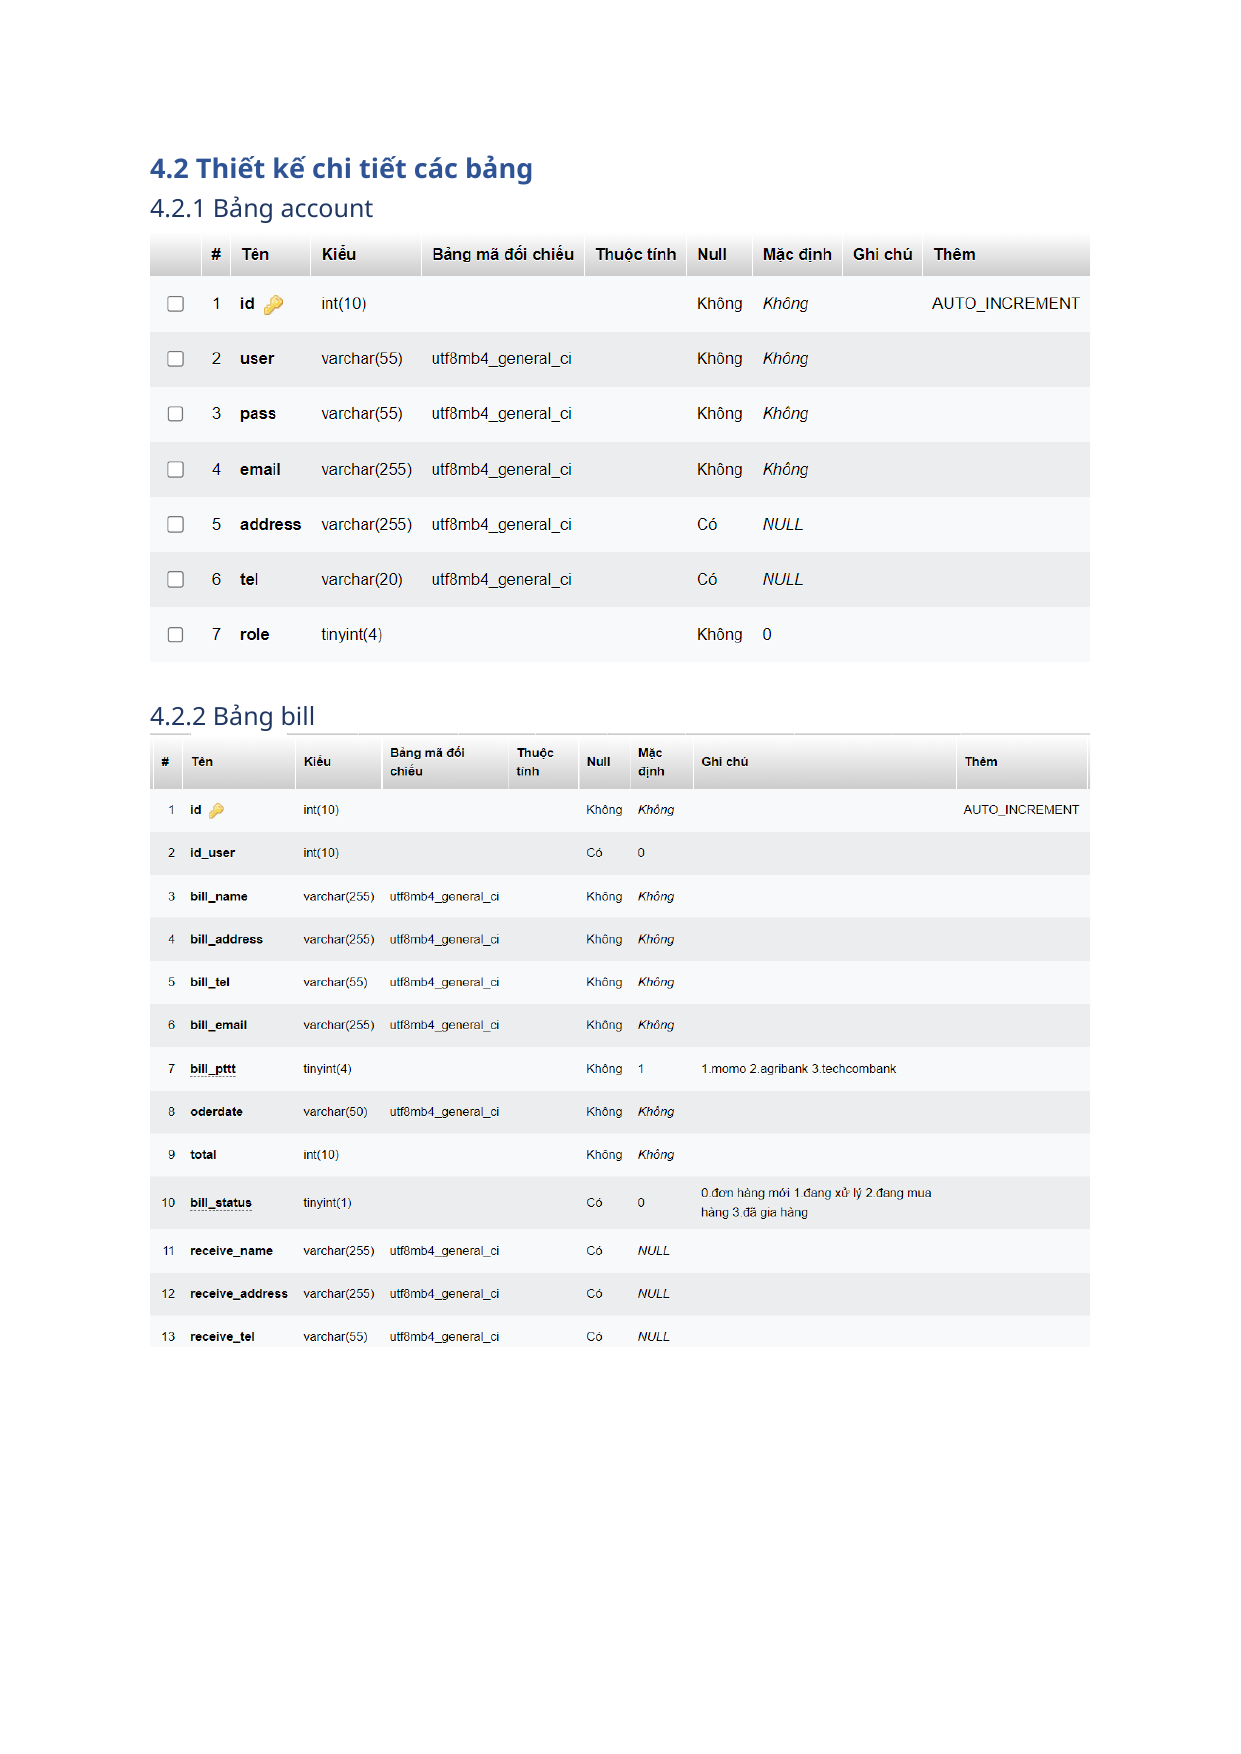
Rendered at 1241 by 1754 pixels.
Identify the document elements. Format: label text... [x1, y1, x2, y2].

subtitle 4.2.1 Bảng account [150, 191, 1090, 225]
subtitle 4.2 Thiết kế chi tiết các bảng [150, 150, 1090, 187]
subtitle 4.2.2 Bảng bill [150, 699, 1090, 733]
